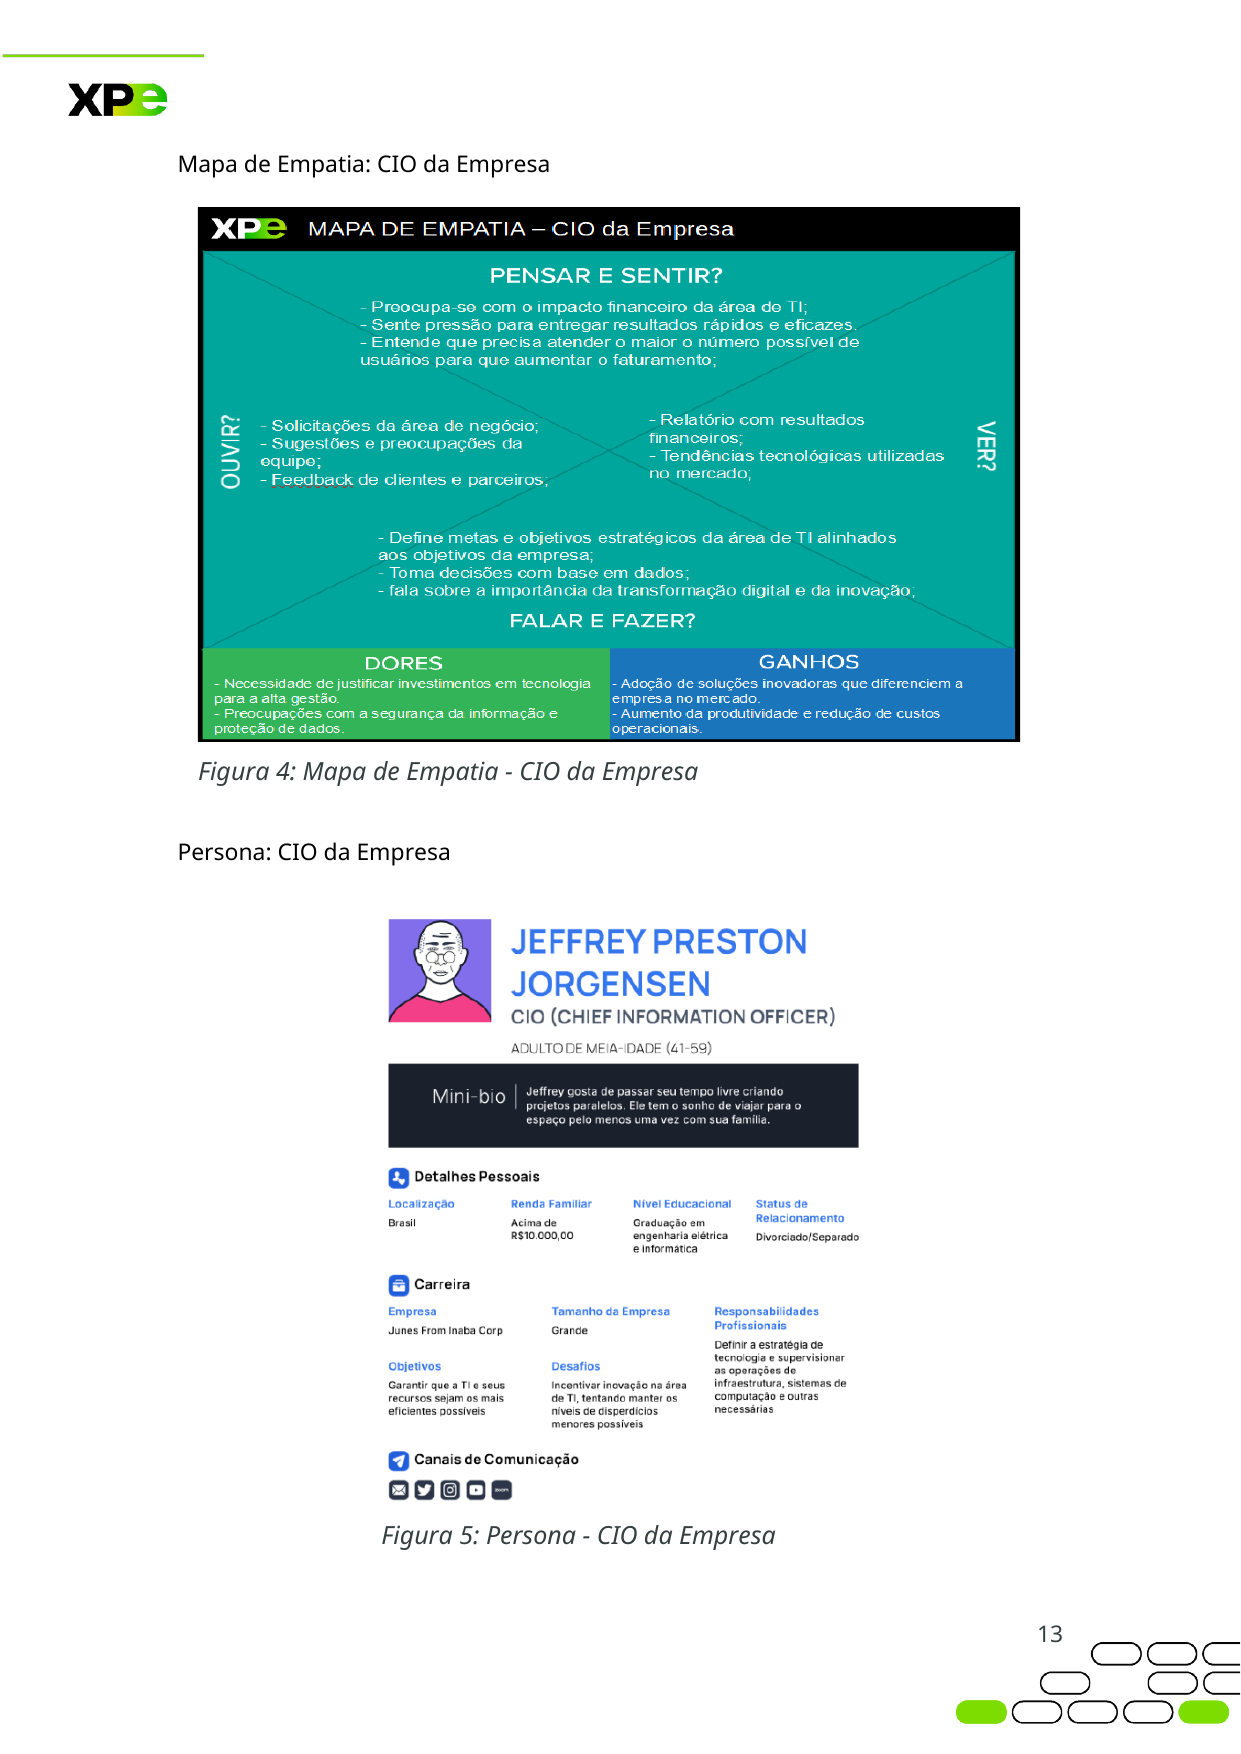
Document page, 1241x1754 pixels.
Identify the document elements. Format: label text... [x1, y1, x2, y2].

picture [2, 51, 205, 148]
text [198, 194, 1020, 207]
picture [197, 207, 1021, 742]
text Figura 4: Mapa de Empatia - CIO da Empresa [198, 742, 1020, 788]
text Mapa de Empatia: CIO da Empresa [177, 148, 1063, 179]
picture [955, 1642, 1241, 1724]
picture [381, 911, 859, 1505]
text Persona: CIO da Empresa [177, 211, 1063, 867]
text Figura 5: Persona - CIO da Empresa [381, 1505, 859, 1551]
